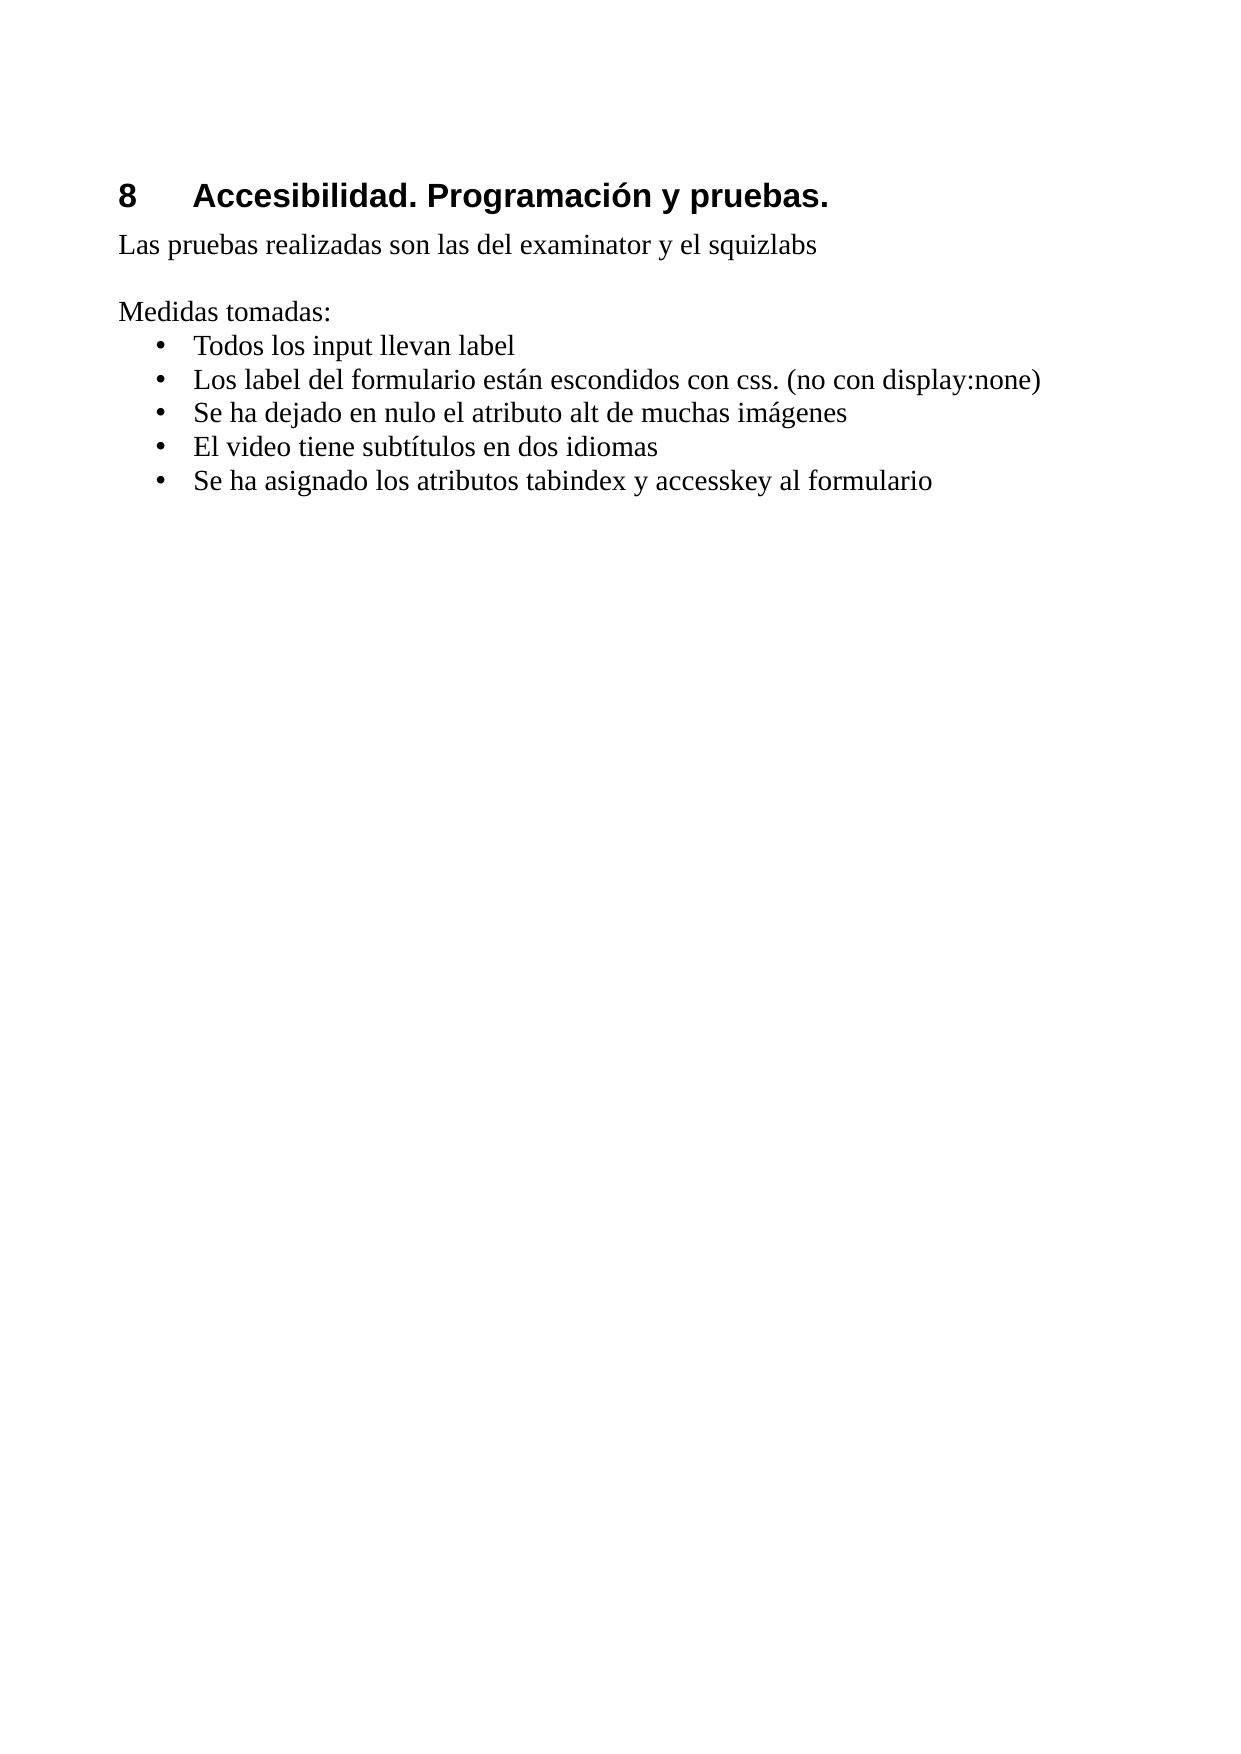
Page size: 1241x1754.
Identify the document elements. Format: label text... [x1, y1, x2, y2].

text Medidas tomadas: [118, 294, 1122, 328]
list Se ha asignado los atributos tabindex y accesskey al formulario [156, 463, 1122, 496]
list El video tiene subtítulos en dos idiomas [156, 429, 1122, 463]
text Las pruebas realizadas son las del examinator y el squizlabs [118, 227, 1122, 261]
list Se ha dejado en nulo el atributo alt de muchas imágenes [156, 395, 1122, 429]
list Los label del formulario están escondidos con css. (no con display:none) [156, 362, 1122, 395]
subtitle Accesibilidad. Programación y pruebas. [118, 176, 1122, 215]
list Todos los input llevan label [156, 328, 1122, 362]
